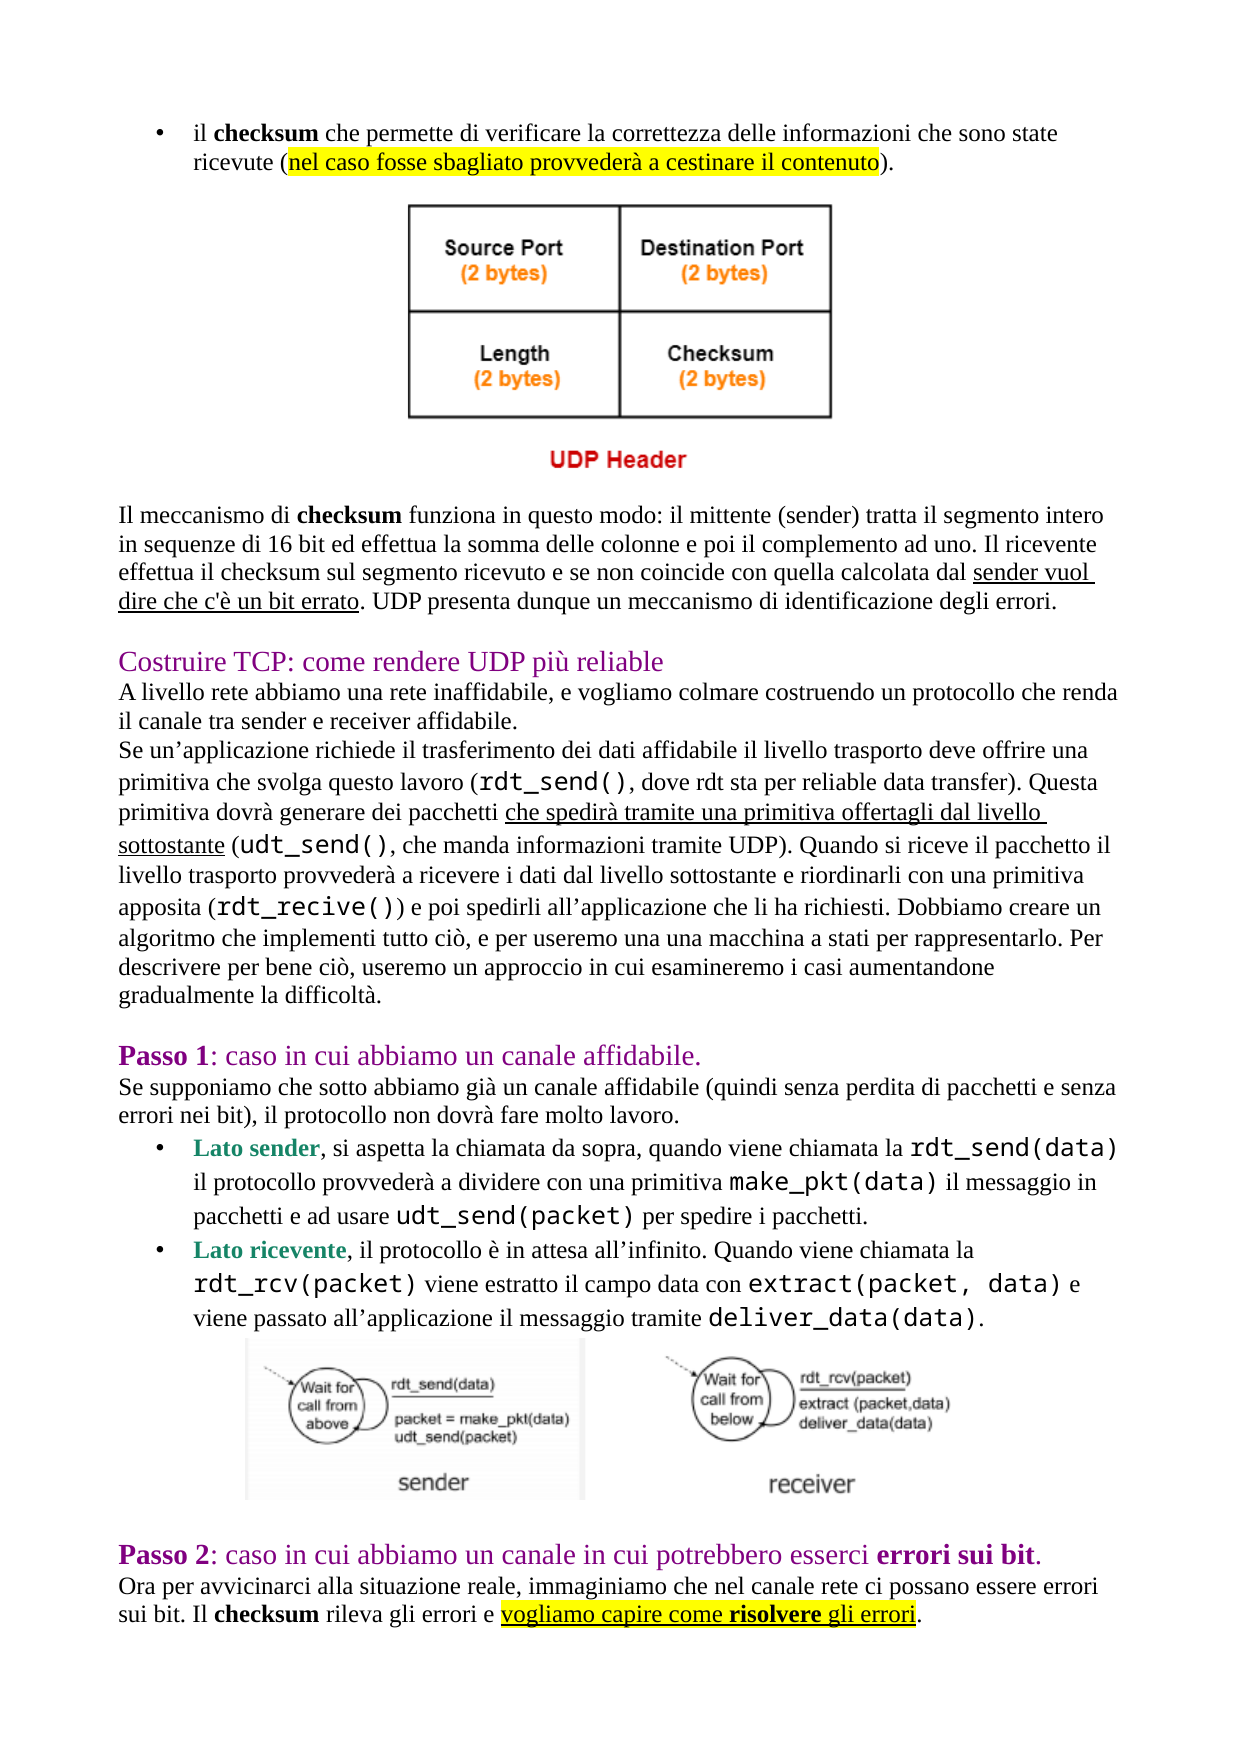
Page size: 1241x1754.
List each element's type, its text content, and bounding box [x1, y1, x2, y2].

list Lato sender, si aspetta la chiamata da sopra, quando viene chiamata la rdt_send(data) il protocollo provvederà a dividere con una primitiva make_pkt(data) il messaggio in pacchetti e ad usare udt_send(packet) per spedire i pacchetti. [156, 1129, 1122, 1231]
text Passo 2: caso in cui abbiamo un canale in cui potrebbero esserci errori sui bit. [118, 1537, 1122, 1571]
text Ora per avvicinarci alla situazione reale, immaginiamo che nel canale rete ci possano essere errori sui bit. Il checksum rileva gli errori e vogliamo capire come risolvere gli errori. [118, 1571, 1122, 1628]
picture [657, 1333, 976, 1509]
picture [245, 1338, 586, 1500]
text Se supponiamo che sotto abbiamo già un canale affidabile (quindi senza perdita di pacchetti e senza errori nei bit), il protocollo non dovrà fare molto lavoro. [118, 1072, 1122, 1129]
text Il meccanismo di checksum funziona in questo modo: il mittente (sender) tratta il segmento intero in sequenze di 16 bit ed effettua la somma delle colonne e poi il complemento ad uno. Il ricevente effettua il checksum sul segmento ricevuto e se non coincide con quella calcolata dal sender vuol dire che c'è un bit errato. UDP presenta dunque un meccanismo di identificazione degli errori. [118, 500, 1122, 615]
list Lato ricevente, il protocollo è in attesa all’infinito. Quando viene chiamata la rdt_rcv(packet) viene estratto il campo data con extract(packet, data) e viene passato all’applicazione il messaggio tramite deliver_data(data). [156, 1231, 1122, 1333]
text Se un’applicazione richiede il trasferimento dei dati affidabile il livello trasporto deve offrire una primitiva che svolga questo lavoro (rdt_send(), dove rdt sta per reliable data transfer). Questa primitiva dovrà generare dei pacchetti che spedirà tramite una primitiva offertagli dal livello sottostante (udt_send(), che manda informazioni tramite UDP). Quando si riceve il pacchetto il livello trasporto provvederà a ricevere i dati dal livello sottostante e riordinarli con una primitiva apposita (rdt_recive()) e poi spedirli all’applicazione che li ha richiesti. Dobbiamo creare un algoritmo che implementi tutto ciò, e per useremo una una macchina a stati per rappresentarlo. Per descrivere per bene ciò, useremo un approccio in cui esamineremo i casi aumentandone gradualmente la difficoltà. [118, 735, 1122, 1009]
text Passo 1: caso in cui abbiamo un canale affidabile. [118, 1038, 1122, 1072]
text Costruire TCP: come rendere UDP più reliable [118, 644, 1122, 677]
list il checksum che permette di verificare la correttezza delle informazioni che sono state ricevute (nel caso fosse sbagliato provvederà a cestinare il contenuto). [156, 118, 1122, 176]
picture [407, 204, 833, 472]
text A livello rete abbiamo una rete inaffidabile, e vogliamo colmare costruendo un protocollo che renda il canale tra sender e receiver affidabile. [118, 677, 1122, 735]
